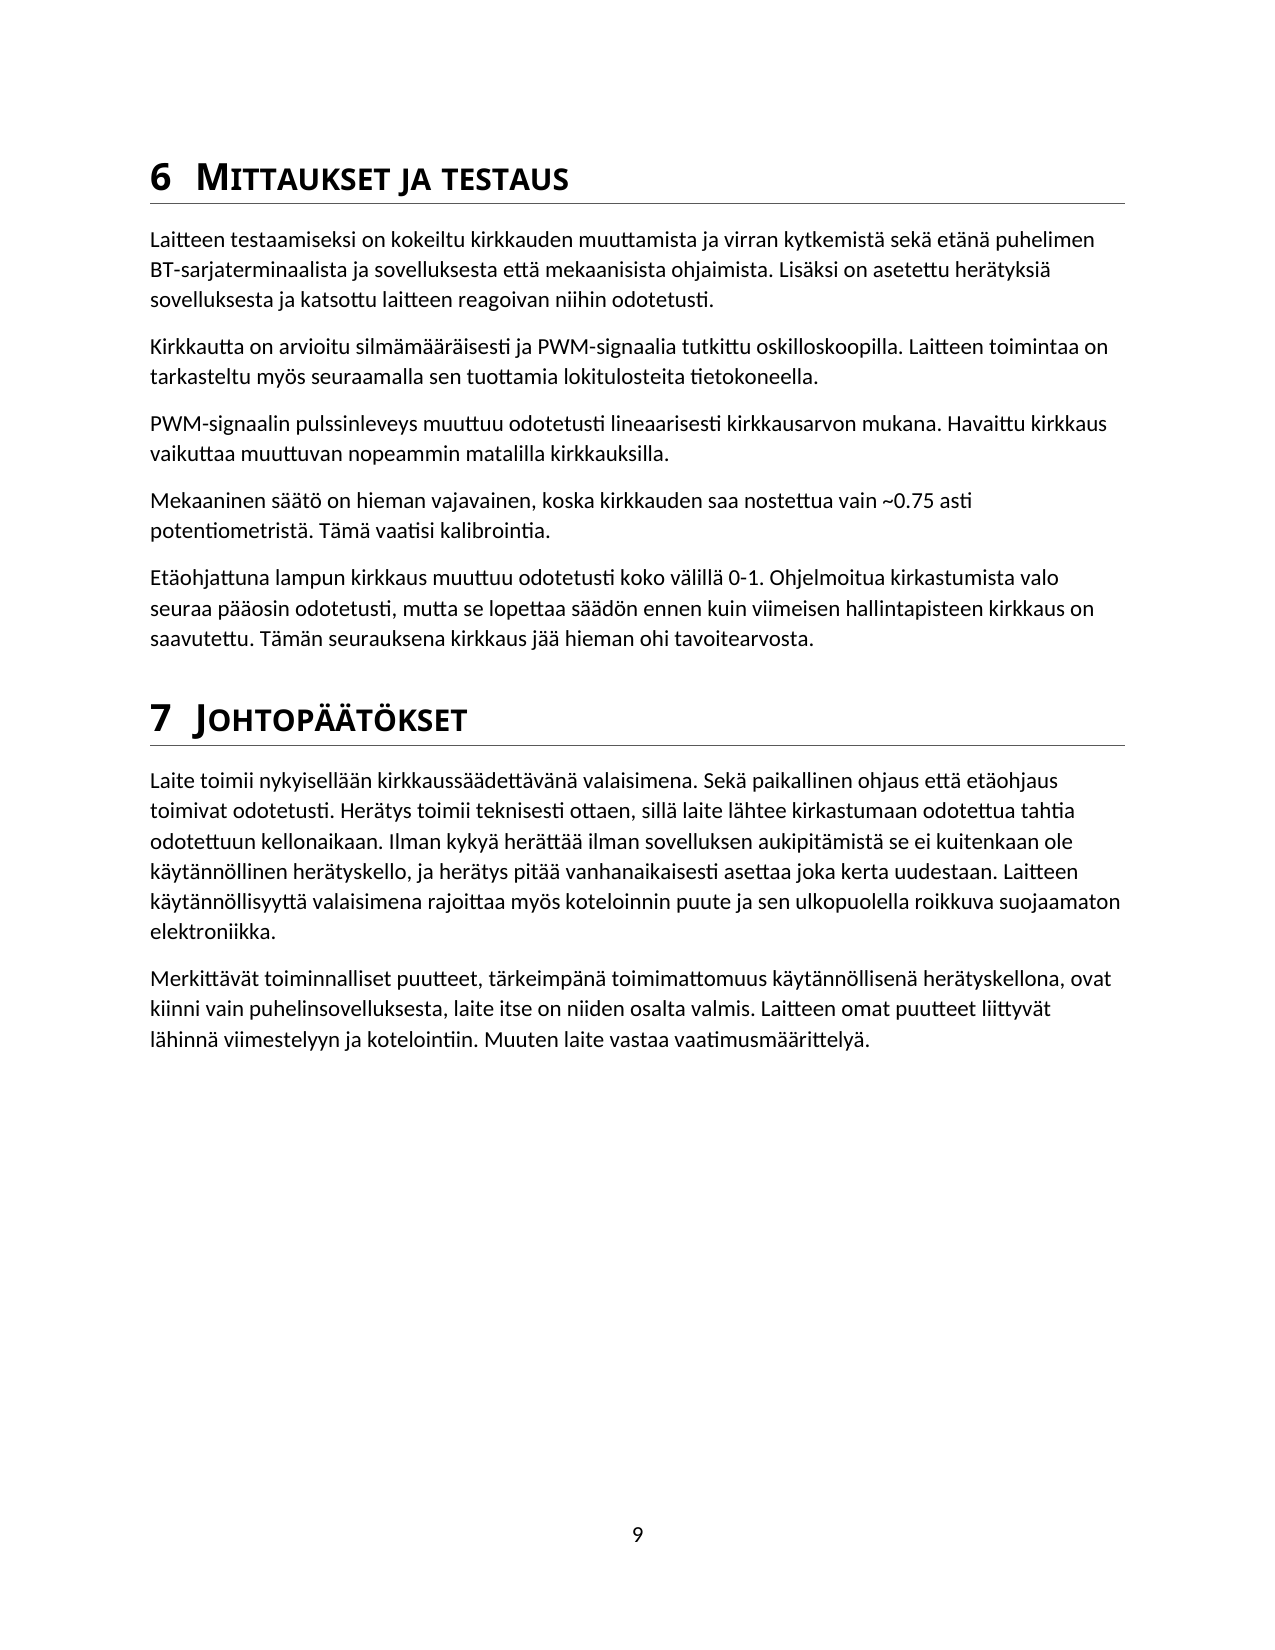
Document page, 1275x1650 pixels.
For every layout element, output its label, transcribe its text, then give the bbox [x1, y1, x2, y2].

text Mekaaninen säätö on hieman vajavainen, koska kirkkauden saa nostettua vain ~0.75 asti potentiometristä. Tämä vaatisi kalibrointia. [150, 486, 1125, 544]
text Laite toimii nykyisellään kirkkaussäädettävänä valaisimena. Sekä paikallinen ohjaus että etäohjaus toimivat odotetusti. Herätys toimii teknisesti ottaen, sillä laite lähtee kirkastumaan odotettua tahtia odotettuun kellonaikaan. Ilman kykyä herättää ilman sovelluksen aukipitämistä se ei kuitenkaan ole käytännöllinen herätyskello, ja herätys pitää vanhanaikaisesti asettaa joka kerta uudestaan. Laitteen käytännöllisyyttä valaisimena rajoittaa myös koteloinnin puute ja sen ulkopuolella roikkuva suojaamaton elektroniikka. [150, 766, 1125, 946]
text PWM-signaalin pulssinleveys muuttuu odotetusti lineaarisesti kirkkausarvon mukana. Havaittu kirkkaus vaikuttaa muuttuvan nopeammin matalilla kirkkauksilla. [150, 409, 1125, 467]
text Kirkkautta on arvioitu silmämääräisesti ja PWM-signaalia tutkittu oskilloskoopilla. Laitteen toimintaa on tarkasteltu myös seuraamalla sen tuottamia lokitulosteita tietokoneella. [150, 332, 1125, 390]
text Merkittävät toiminnalliset puutteet, tärkeimpänä toimimattomuus käytännöllisenä herätyskellona, ovat kiinni vain puhelinsovelluksesta, laite itse on niiden osalta valmis. Laitteen omat puutteet liittyvät lähinnä viimestelyyn ja kotelointiin. Muuten laite vastaa vaatimusmäärittelyä. [150, 964, 1125, 1053]
subtitle Mittaukset ja testaus [150, 150, 1125, 203]
text Laitteen testaamiseksi on kokeiltu kirkkauden muuttamista ja virran kytkemistä sekä etänä puhelimen BT-sarjaterminaalista ja sovelluksesta että mekaanisista ohjaimista. Lisäksi on asetettu herätyksiä sovelluksesta ja katsottu laitteen reagoivan niihin odotetusti. [150, 225, 1125, 313]
subtitle Johtopäätökset [150, 692, 1125, 745]
text Etäohjattuna lampun kirkkaus muuttuu odotetusti koko välillä 0-1. Ohjelmoitua kirkastumista valo seuraa pääosin odotetusti, mutta se lopettaa säädön ennen kuin viimeisen hallintapisteen kirkkaus on saavutettu. Tämän seurauksena kirkkaus jää hieman ohi tavoitearvosta. [150, 563, 1125, 652]
